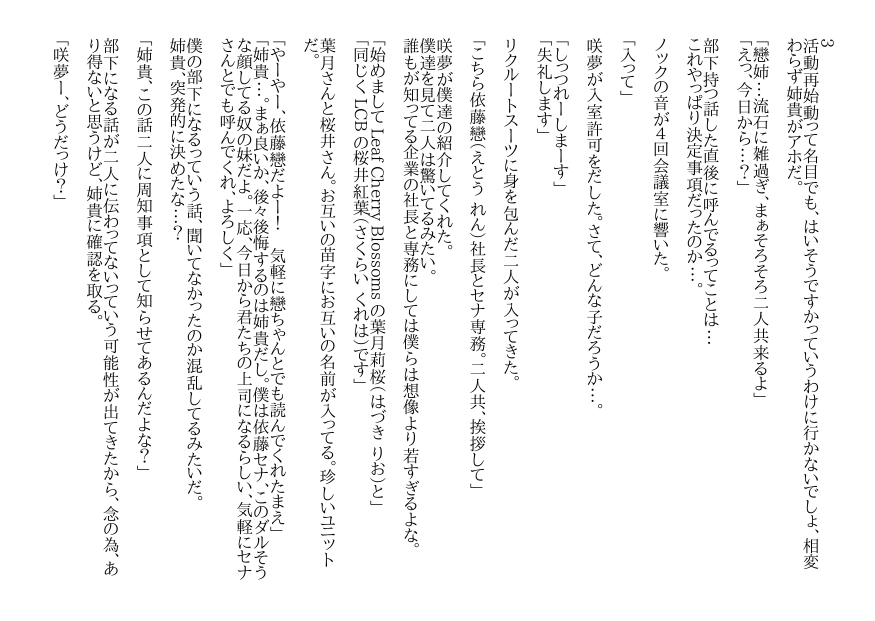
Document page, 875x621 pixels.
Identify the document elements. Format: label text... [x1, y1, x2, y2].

text 3 [819, 38, 836, 582]
text 咲夢が僕達の紹介してくれた。 [436, 38, 453, 582]
text これやっぱり決定事項だったのか…。 [686, 38, 703, 582]
text 咲夢が入室許可をだした。さて、どんな子だろうか…。 [586, 38, 603, 582]
text 「しっつれーしまーす」 [553, 38, 569, 582]
text 部下持つ話した直後に呼んでるってことは… [703, 38, 719, 582]
text 「同じくLCBの桜井紅葉（さくらい くれは）です」 [353, 38, 369, 582]
text 「戀姉…流石に雑過ぎ、まぁそろそろ二人共来るよ」 [753, 38, 769, 582]
text 「咲夢ー、どうだっけ？」 [53, 38, 69, 582]
text 「えっ、今日から…？」 [736, 38, 753, 582]
text 活動再始動って名目でも、はいそうですかっていうわけに行かないでしょ、相変わらず姉貴がアホだ。 [786, 38, 819, 582]
text 姉貴、突発的に決めたな…？ [169, 38, 186, 582]
text リクルートスーツに身を包んだ二人が入ってきた。 [503, 38, 519, 582]
text 「始めましてLeaf Cherry Blossomsの葉月莉桜（はづき りお）と」 [369, 38, 386, 582]
text ノックの音が４回会議室に響いた。 [653, 38, 669, 582]
text 僕達を見て二人は驚いてるみたい。 [419, 38, 436, 582]
text 僕の部下になるっていう話、聞いてなかったのか混乱してるみたいだ。 [186, 38, 203, 582]
text 部下になる話が二人に伝わってないっていう可能性が出てきたから、念の為、あり得ないと思うけど、姉貴に確認を取る。 [86, 38, 119, 582]
text 「こちら依藤戀（えとう れん）社長とセナ専務。二人共、挨拶して」 [469, 38, 486, 582]
text 「やーやー、依藤戀だよー！ 気軽に戀ちゃんとでも読んでくれたまえ」 [269, 38, 286, 582]
text 「入って」 [619, 38, 636, 582]
text 「失礼します」 [536, 38, 553, 582]
text 「姉貴…。まぁ良いか、後々後悔するのは姉貴だし。僕は依藤セナ、このダルそうな顔してる奴の妹だよ。一応、今日から君たちの上司になるらしい、気軽にセナさんとでも呼んでくれ、よろしく」 [219, 38, 269, 582]
text 誰もが知ってる企業の社長と専務にしては僕らは想像より若すぎるよな。 [403, 38, 419, 582]
text 葉月さんと桜井さん。お互いの苗字にお互いの名前が入ってる。珍しいユニットだ。 [303, 38, 336, 582]
text 「姉貴、この話二人に周知事項として知らせてあるんだよな？」 [136, 38, 153, 582]
